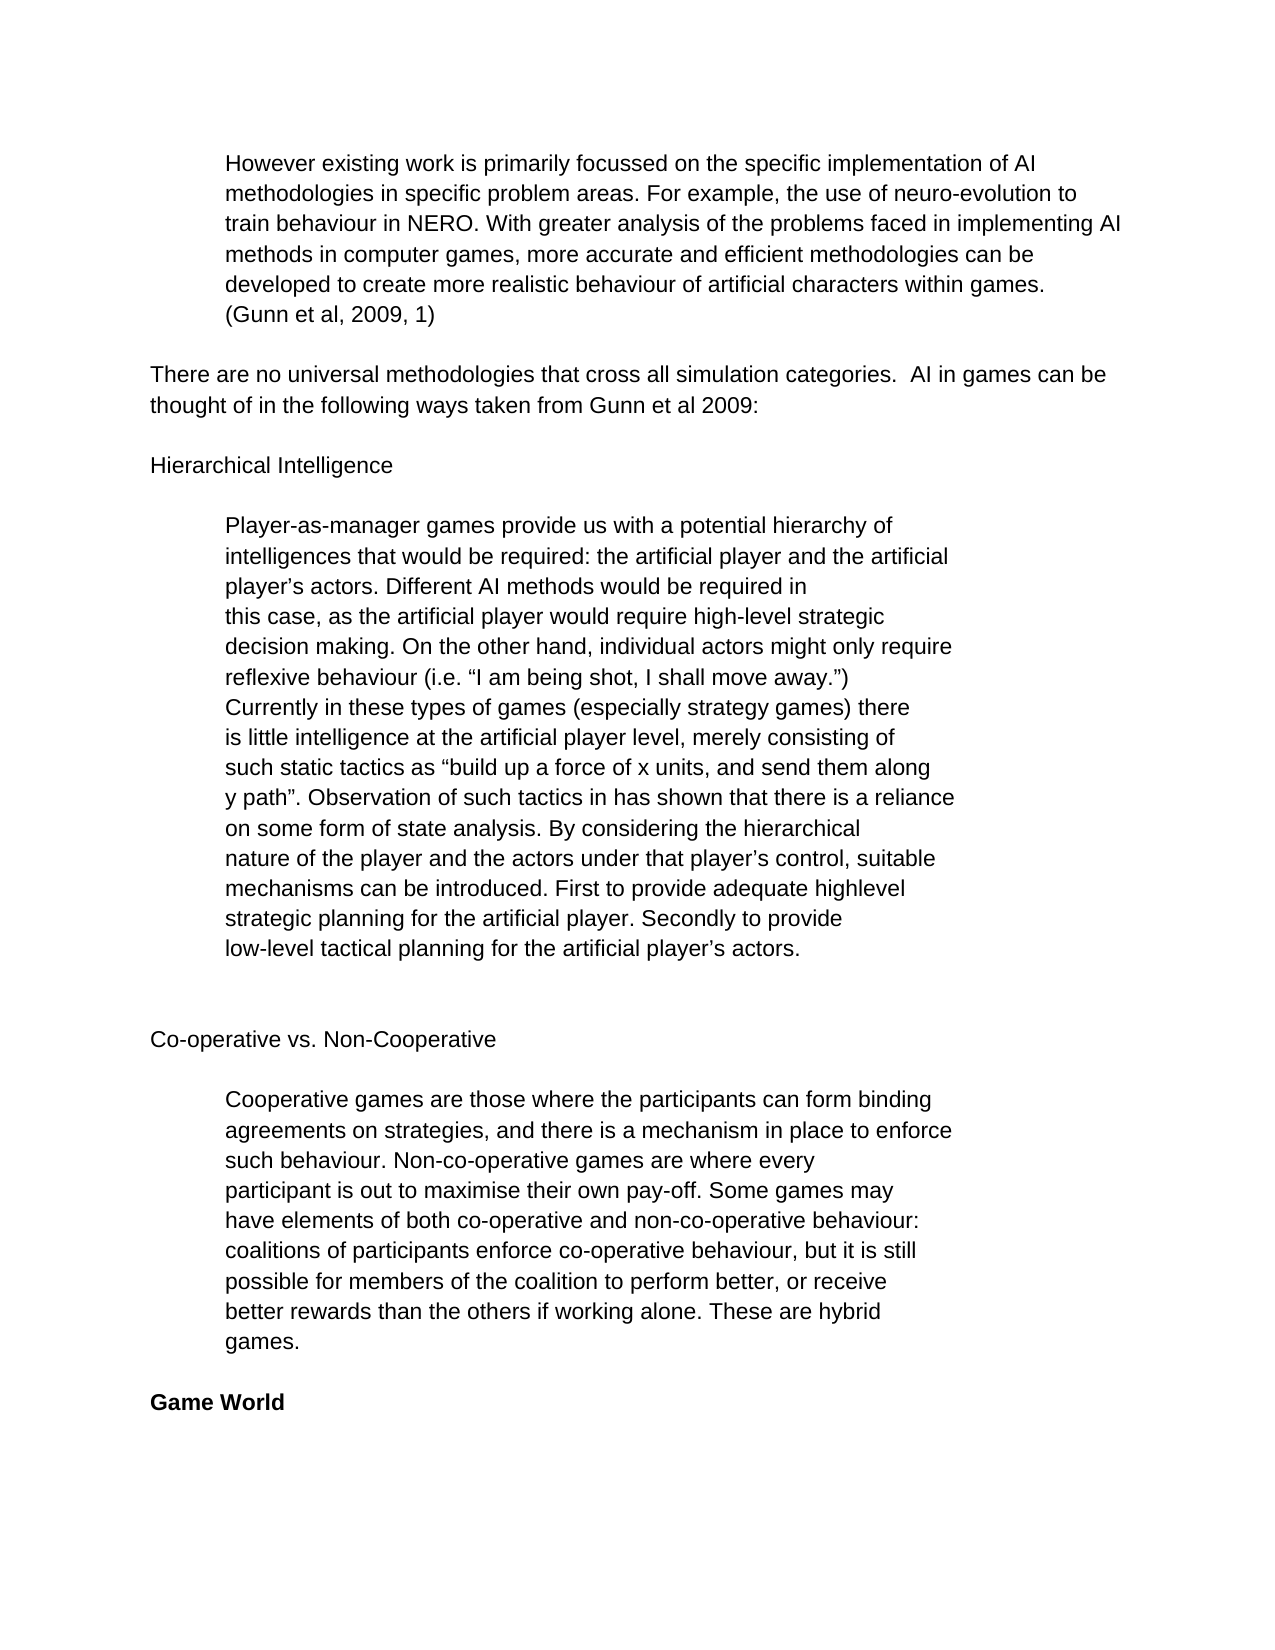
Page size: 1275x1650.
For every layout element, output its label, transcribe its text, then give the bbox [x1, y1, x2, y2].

text Cooperative games are those where the participants can form binding agreements on strategies, and there is a mechanism in place to enforce such behaviour. Non-co-operative games are where every participant is out to maximise their own pay-off. Some games may have elements of both co-operative and non-co-operative behaviour: coalitions of participants enforce co-operative behaviour, but it is still possible for members of the coalition to perform better, or receive better rewards than the others if working alone. These are hybrid games. [225, 1056, 1125, 1385]
text There are no universal methodologies that cross all simulation categories. AI in games can be thought of in the following ways taken from Gunn et al 2009: [150, 361, 1125, 418]
text Player-as-manager games provide us with a potential hierarchy of intelligences that would be required: the artificial player and the artificial player’s actors. Different AI methods would be required in this case, as the artificial player would require high-level strategic decision making. On the other hand, individual actors might only require reflexive behaviour (i.e. “I am being shot, I shall move away.”) Currently in these types of games (especially strategy games) there is little intelligence at the artificial player level, merely consisting of such static tactics as “build up a force of x units, and send them along y path”. Observation of such tactics in has shown that there is a reliance on some form of state analysis. By considering the hierarchical nature of the player and the actors under that player’s control, suitable mechanisms can be introduced. First to provide adequate highlevel strategic planning for the artificial player. Secondly to provide low-level tactical planning for the artificial player’s actors. [225, 512, 1125, 992]
text Co-operative vs. Non-Cooperative [150, 996, 1125, 1052]
text Game World [150, 1388, 1125, 1415]
text Hierarchical Intelligence [150, 422, 1125, 509]
text However existing work is primarily focussed on the specific implementation of AI methodologies in specific problem areas. For example, the use of neuro-evolution to train behaviour in NERO. With greater analysis of the problems faced in implementing AI methods in computer games, more accurate and efficient methodologies can be developed to create more realistic behaviour of artificial characters within games. (Gunn et al, 2009, 1) [225, 150, 1125, 327]
